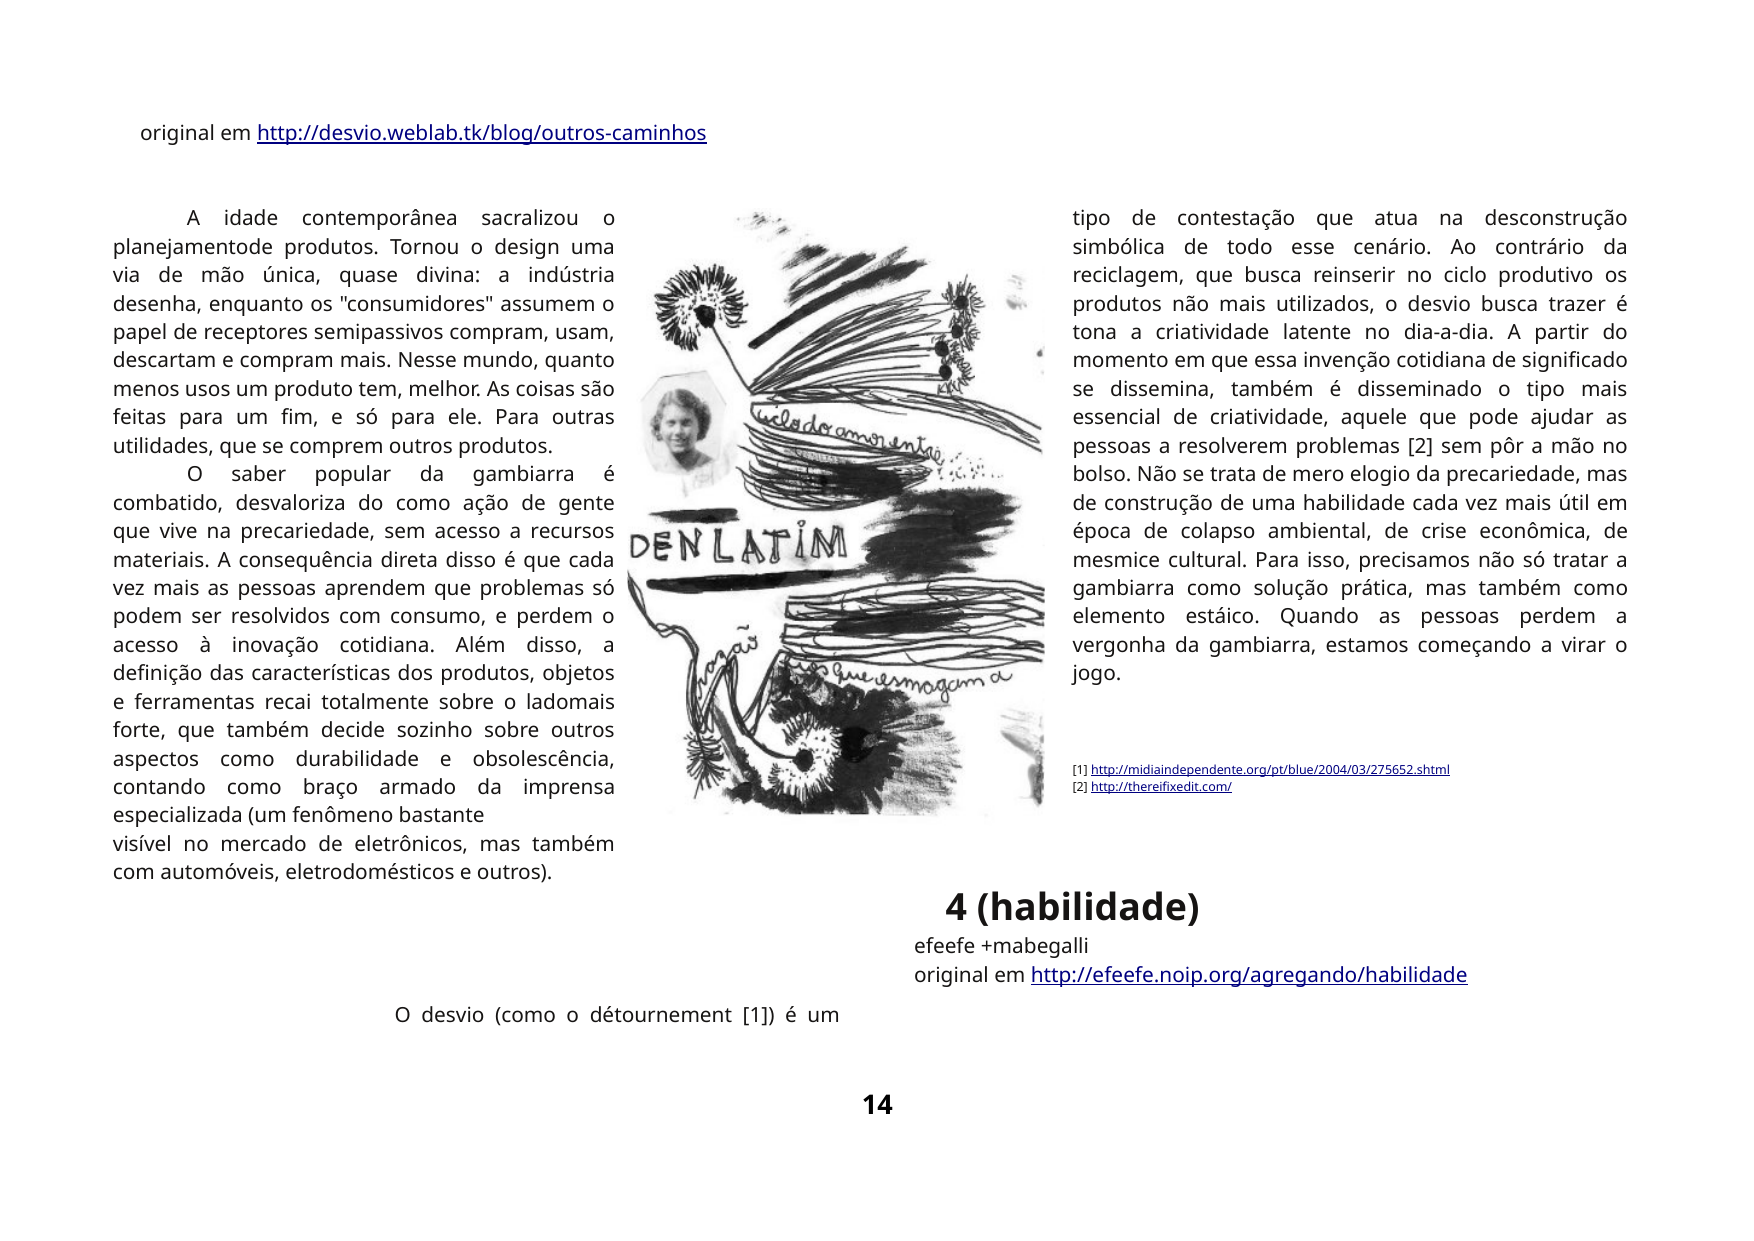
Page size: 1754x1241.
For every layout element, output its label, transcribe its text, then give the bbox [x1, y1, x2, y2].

text visível no mercado de eletrônicos, mas também com automóveis, eletrodomésticos e outros). [113, 829, 615, 886]
text O desvio (como o détournement [1]) é um [321, 1000, 840, 1028]
text 4 (habilidade) [945, 880, 1628, 931]
text [2] http://thereifixedit.com/ [1072, 778, 1628, 795]
text original em http://efeefe.noip.org/agregando/habilidade [914, 960, 1650, 988]
text O saber popular da gambiarra é combatido, desvaloriza do como ação de gente que vive na precariedade, sem acesso a recursos materiais. A consequência direta disso é que cada vez mais as pessoas aprendem que problemas só podem ser resolvidos com consumo, e perdem o acesso à inovação cotidiana. Além disso, a definição das características dos produtos, objetos e ferramentas recai totalmente sobre o ladomais forte, que também decide sozinho sobre outros aspectos como durabilidade e obsolescência, contando como braço armado da imprensa especializada (um fenômeno bastante [113, 459, 615, 829]
text A idade contemporânea sacralizou o planejamentode produtos. Tornou o design uma via de mão única, quase divina: a indústria desenha, enquanto os "consumidores" assumem o papel de receptores semipassivos compram, usam, descartam e compram mais. Nesse mundo, quanto menos usos um produto tem, melhor. As coisas são feitas para um fim, e só para ele. Para outras utilidades, que se comprem outros produtos. [113, 203, 615, 459]
text original em http://desvio.weblab.tk/blog/outros-caminhos [140, 118, 1609, 147]
text [1] http://midiaindependente.org/pt/blue/2004/03/275652.shtml [1072, 761, 1628, 778]
picture [627, 208, 1045, 826]
text efeefe +mabegalli [914, 931, 1650, 960]
text tipo de contestação que atua na desconstrução simbólica de todo esse cenário. Ao contrário da reciclagem, que busca reinserir no ciclo produtivo os produtos não mais utilizados, o desvio busca trazer é tona a criatividade latente no dia-a-dia. A partir do momento em que essa invenção cotidiana de significado se dissemina, também é disseminado o tipo mais essencial de criatividade, aquele que pode ajudar as pessoas a resolverem problemas [2] sem pôr a mão no bolso. Não se trata de mero elogio da precariedade, mas de construção de uma habilidade cada vez mais útil em época de colapso ambiental, de crise econômica, de mesmice cultural. Para isso, precisamos não só tratar a gambiarra como solução prática, mas também como elemento estáico. Quando as pessoas perdem a vergonha da gambiarra, estamos começando a virar o jogo. [1072, 203, 1628, 687]
